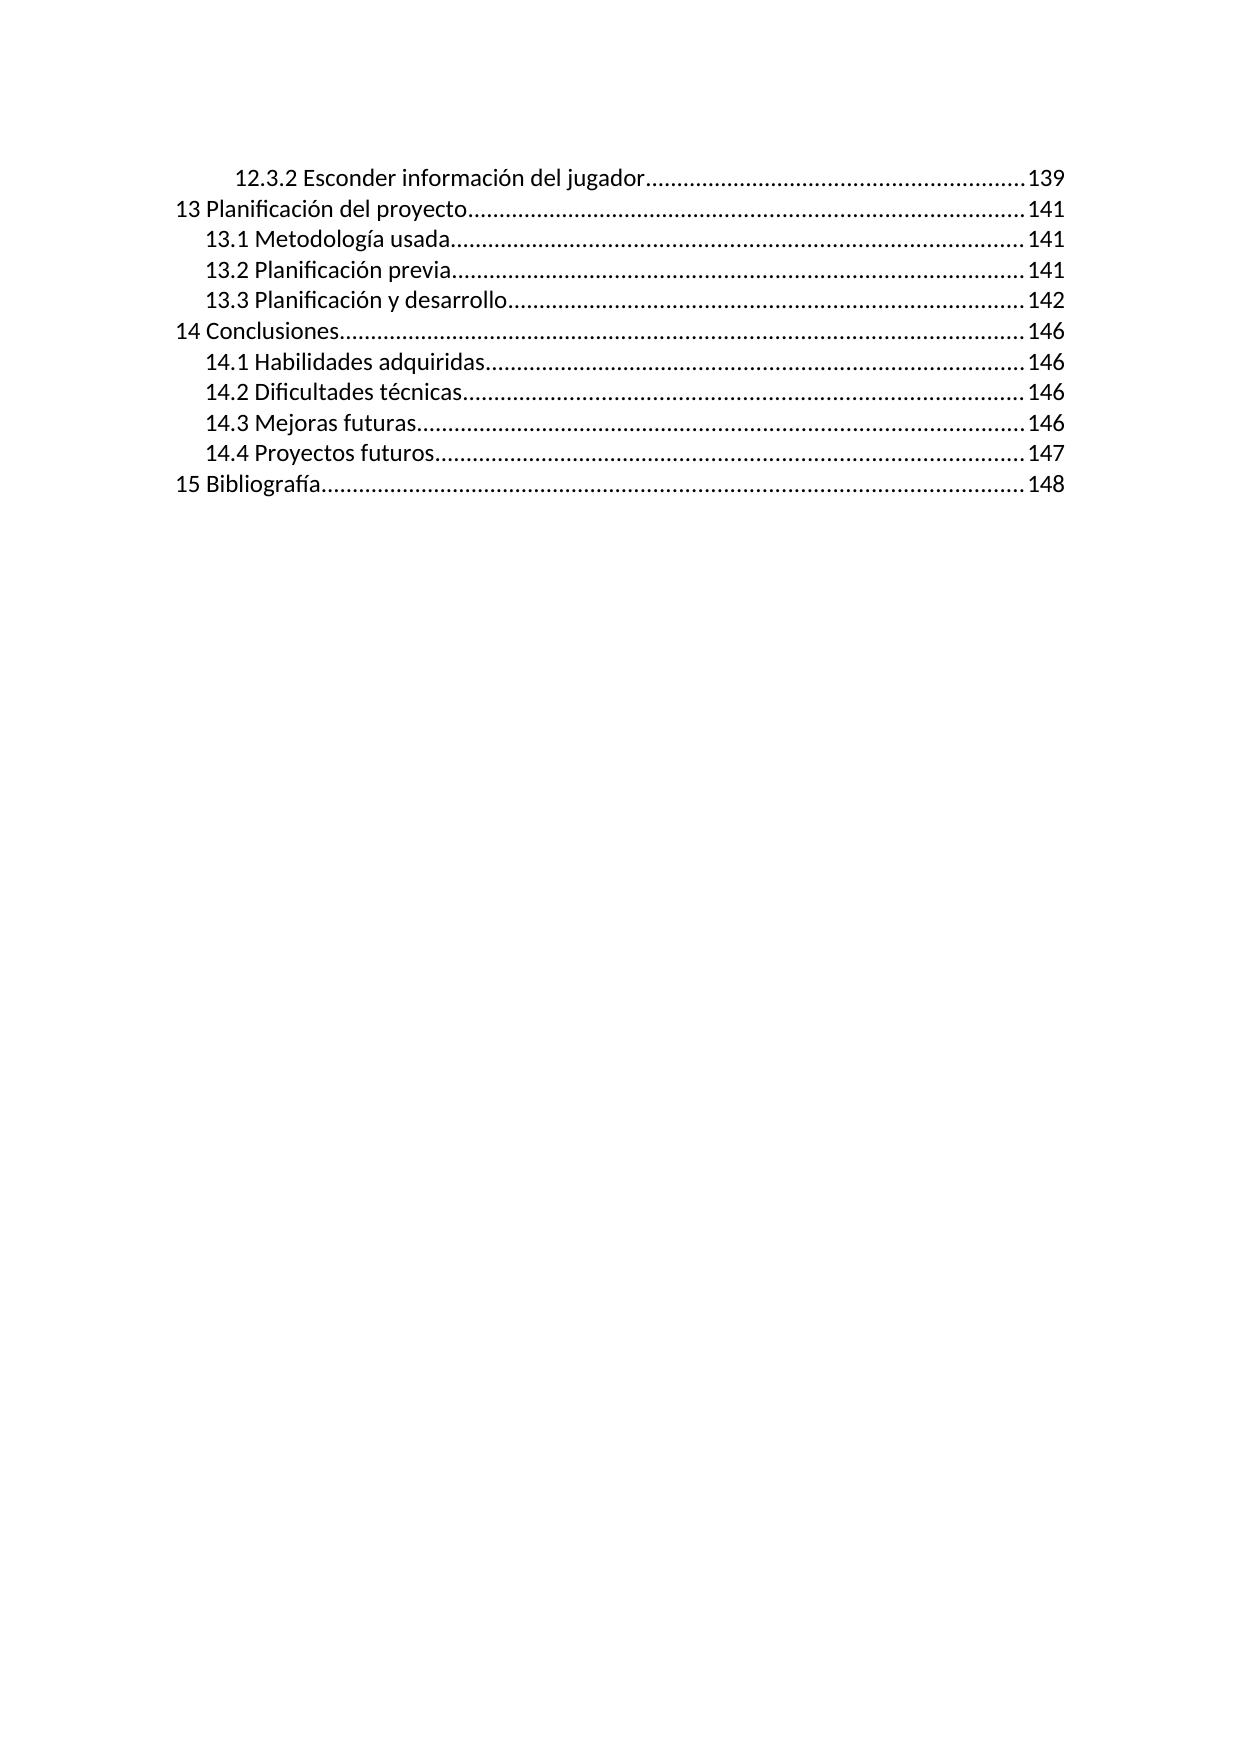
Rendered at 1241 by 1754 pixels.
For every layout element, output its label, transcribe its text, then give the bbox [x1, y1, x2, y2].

text 15 Bibliografía 148 [175, 468, 1065, 498]
text 14.3 Mejoras futuras 146 [204, 407, 1065, 437]
text 13.1 Metodología usada 141 [204, 223, 1065, 254]
text 13.3 Planificación y desarrollo 142 [204, 284, 1065, 315]
text 12.3.2 Esconder información del jugador 139 [234, 162, 1065, 193]
text 14.4 Proyectos futuros 147 [204, 437, 1065, 468]
text 14.2 Dificultades técnicas 146 [204, 376, 1065, 407]
text 13.2 Planificación previa 141 [204, 254, 1065, 284]
text 13 Planificación del proyecto 141 [175, 193, 1065, 223]
text 14 Conclusiones 146 [175, 315, 1065, 346]
text 14.1 Habilidades adquiridas 146 [204, 346, 1065, 376]
